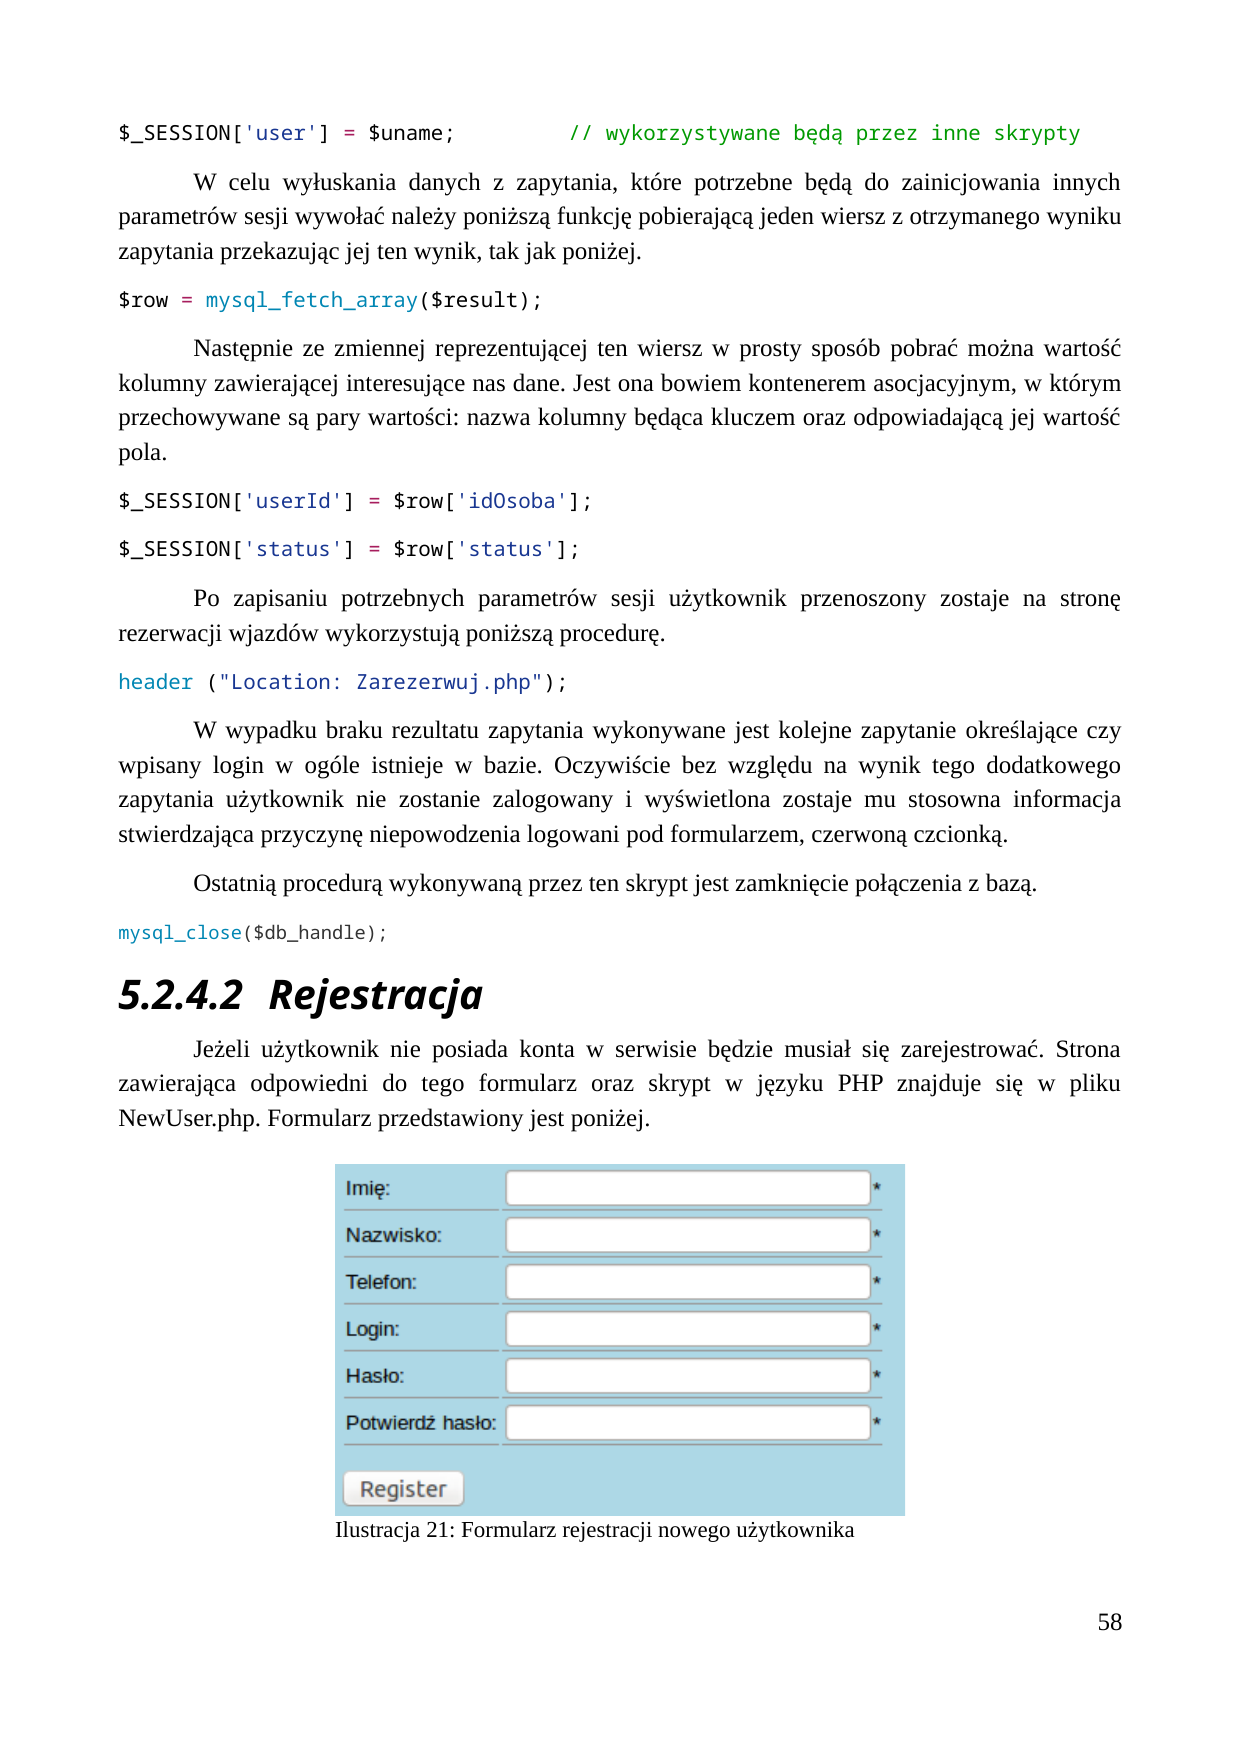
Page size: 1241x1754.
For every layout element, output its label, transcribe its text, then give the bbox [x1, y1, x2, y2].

subtitle Rejestracja [118, 966, 1122, 1021]
text $_SESSION['userId'] = $row['idOsoba']; [118, 486, 1122, 514]
text Ostatnią procedurą wykonywaną przez ten skrypt jest zamknięcie połączenia z bazą. [118, 868, 1122, 897]
text Po zapisaniu potrzebnych parametrów sesji użytkownik przenoszony zostaje na stronę rezerwacji wjazdów wykorzystują poniższą procedurę. [118, 583, 1122, 646]
text Jeżeli użytkownik nie posiada konta w serwisie będzie musiał się zarejestrować. Strona zawierająca odpowiedni do tego formularz oraz skrypt w języku PHP znajduje się w pliku NewUser.php. Formularz przedstawiony jest poniżej. [118, 1034, 1122, 1131]
text W wypadku braku rezultatu zapytania wykonywane jest kolejne zapytanie określające czy wpisany login w ogóle istnieje w bazie. Oczywiście bez względu na wynik tego dodatkowego zapytania użytkownik nie zostanie zalogowany i wyświetlona zostaje mu stosowna informacja stwierdzająca przyczynę niepowodzenia logowani pod formularzem, czerwoną czcionką. [118, 715, 1122, 848]
text $_SESSION['status'] = $row['status']; [118, 534, 1122, 563]
text Następnie ze zmiennej reprezentującej ten wiersz w prosty sposób pobrać można wartość kolumny zawierającej interesujące nas dane. Jest ona bowiem kontenerem asocjacyjnym, w którym przechowywane są pary wartości: nazwa kolumny będąca kluczem oraz odpowiadającą jej wartość pola. [118, 333, 1122, 466]
text W celu wyłuskania danych z zapytania, które potrzebne będą do zainicjowania innych parametrów sesji wywołać należy poniższą funkcję pobierającą jeden wiersz z otrzymanego wyniku zapytania przekazując jej ten wynik, tak jak poniżej. [118, 167, 1122, 264]
text $_SESSION['user'] = $uname; // wykorzystywane będą przez inne skrypty [118, 118, 1122, 147]
text mysql_close($db_handle); [118, 917, 1122, 945]
picture [335, 1164, 906, 1516]
text header ("Location: Zarezerwuj.php"); [118, 667, 1122, 695]
text Ilustracja 21: Formularz rejestracji nowego użytkownika [335, 1516, 905, 1542]
text $row = mysql_fetch_array($result); [118, 285, 1122, 313]
